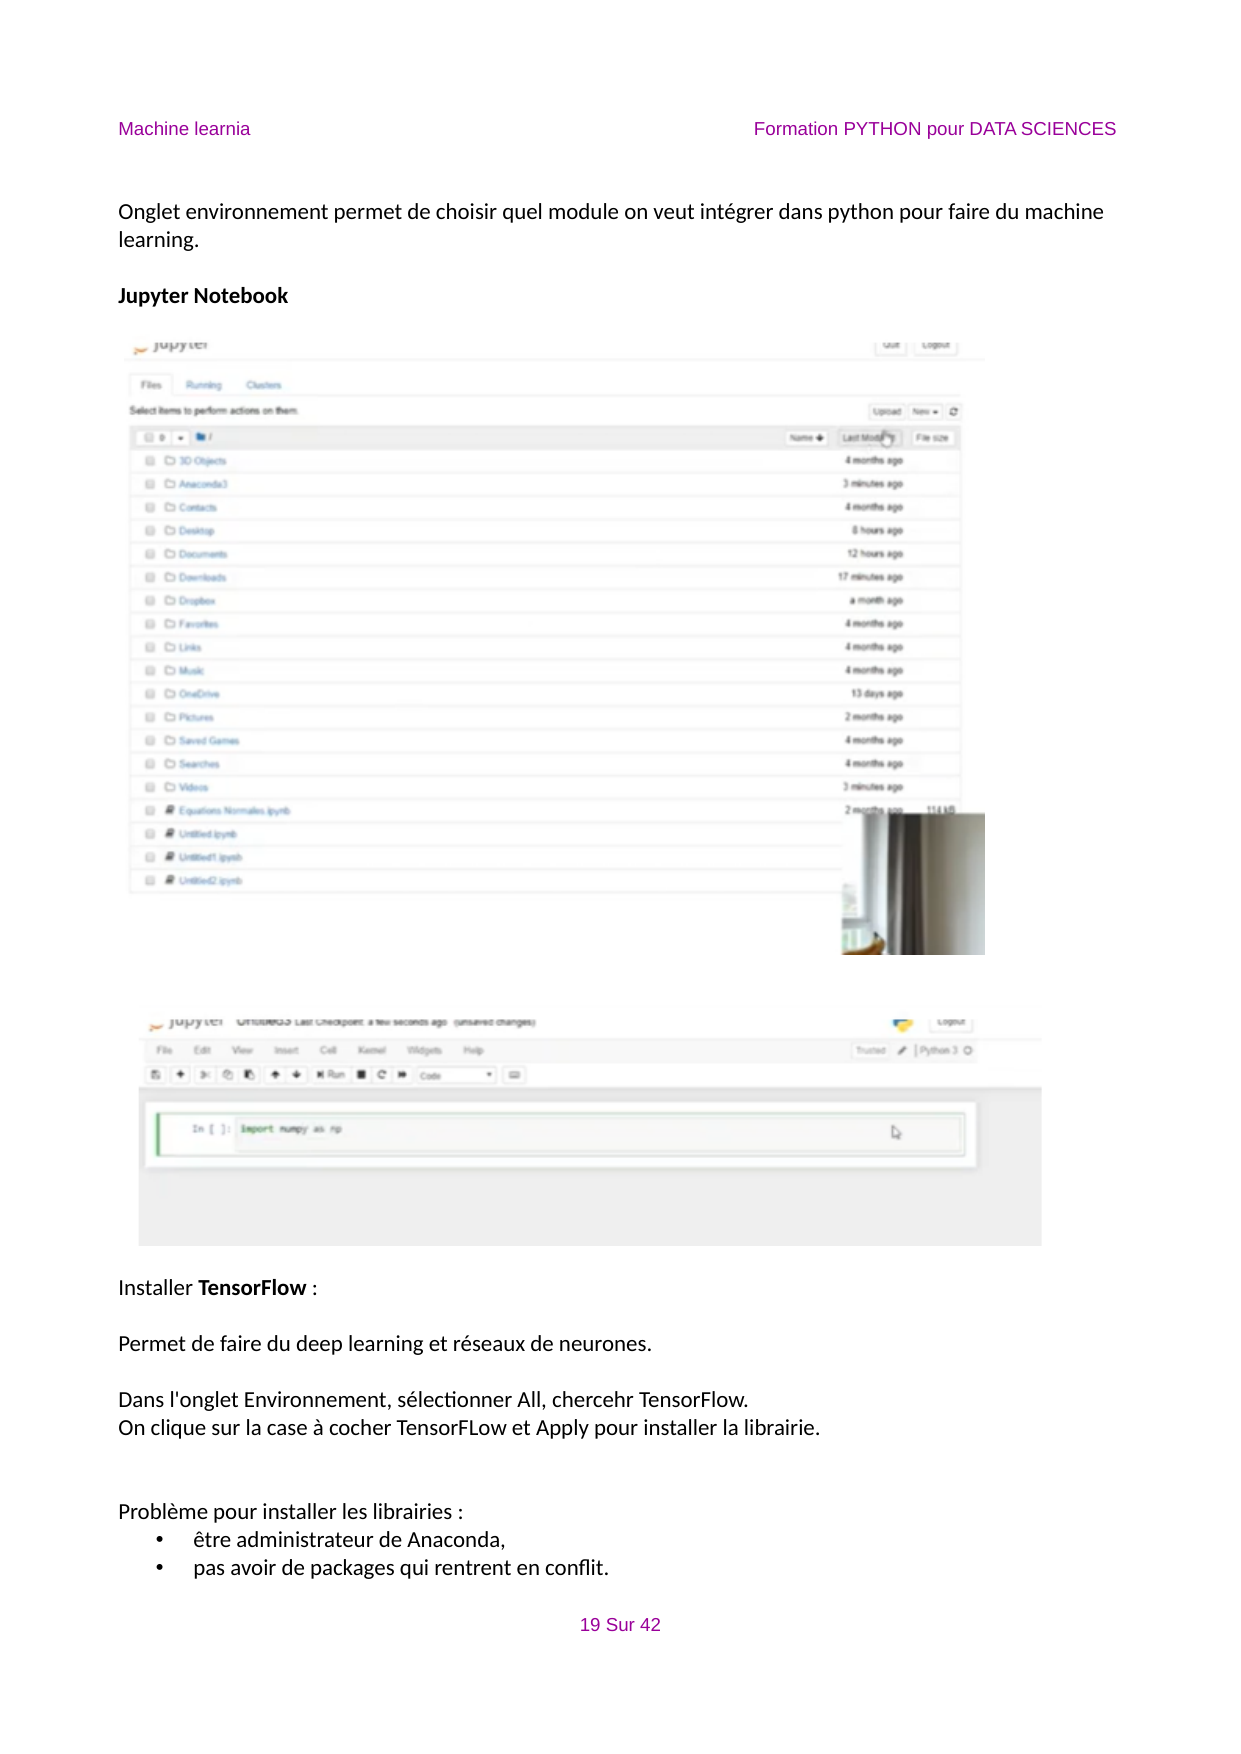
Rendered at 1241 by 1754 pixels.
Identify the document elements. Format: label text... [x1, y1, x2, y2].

text Permet de faire du deep learning et réseaux de neurones. [118, 1329, 1122, 1357]
list pas avoir de packages qui rentrent en conflit. [156, 1553, 1122, 1582]
text Onglet environnement permet de choisir quel module on veut intégrer dans python pour faire du machine learning. [118, 197, 1122, 253]
picture [138, 1004, 1042, 1246]
text Installer TensorFlow : [118, 1273, 1122, 1301]
list être administrateur de Anaconda, [156, 1526, 1122, 1553]
text Dans l'onglet Environnement, sélectionner All, chercehr TensorFlow. On clique sur la case à cocher TensorFLow et Apply pour installer la librairie. [118, 1385, 1122, 1441]
text Problème pour installer les librairies : [118, 1497, 1122, 1526]
picture [124, 333, 985, 955]
text Jupyter Notebook [118, 281, 1122, 309]
